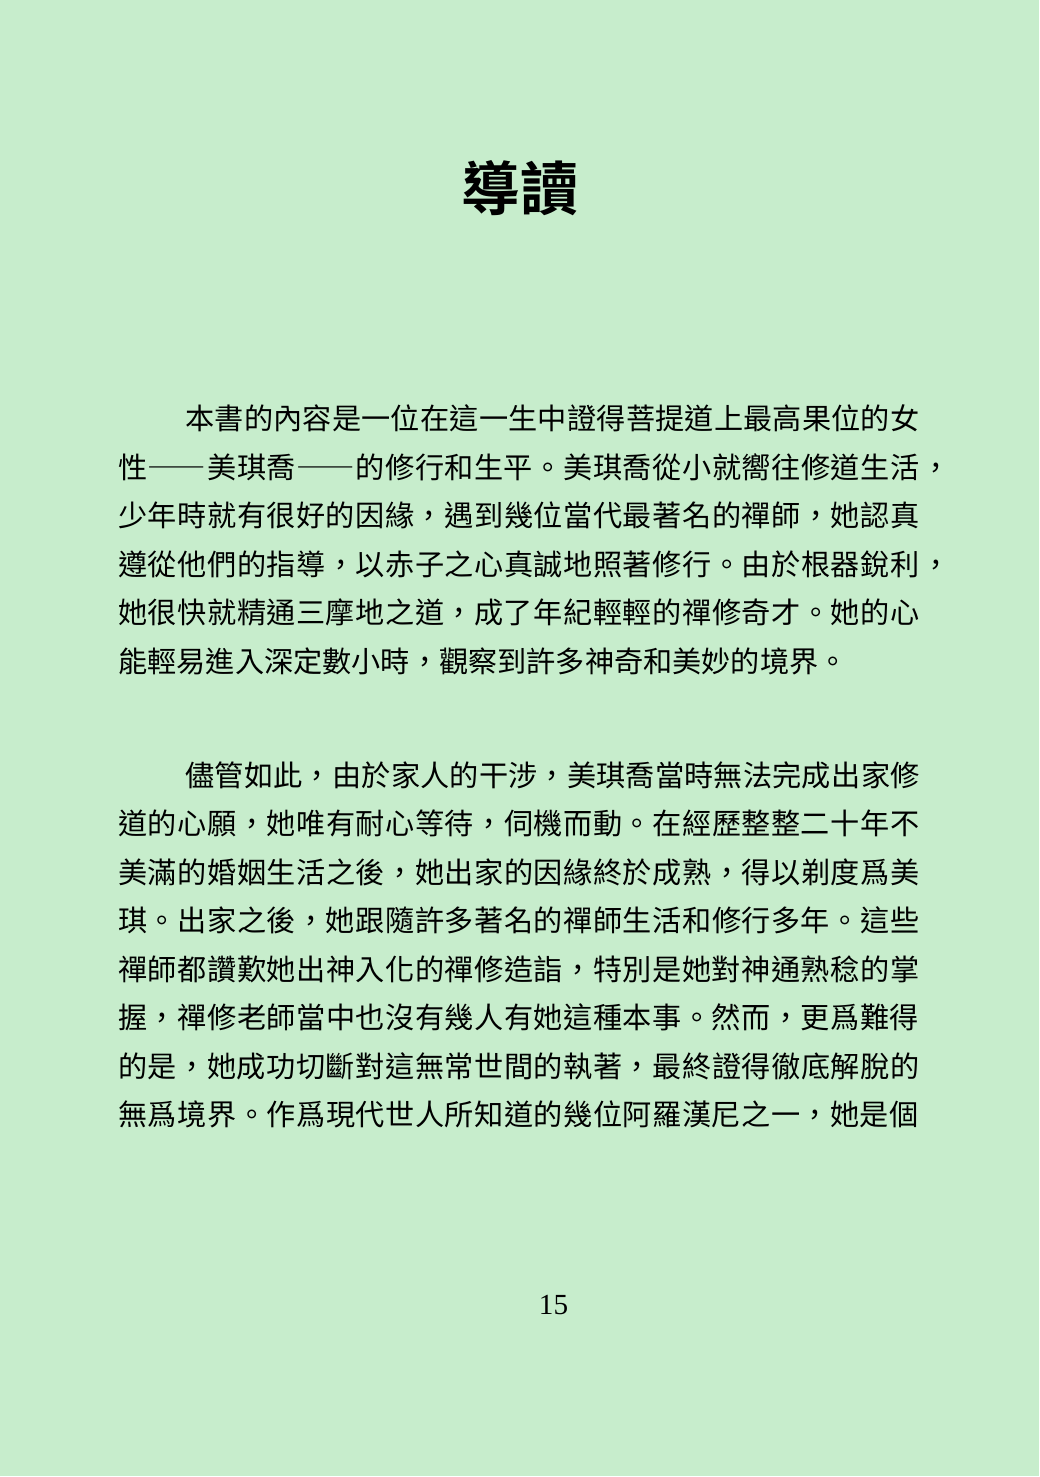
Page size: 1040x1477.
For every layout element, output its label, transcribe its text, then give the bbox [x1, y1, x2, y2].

text 本書的內容是一位在這一生中證得菩提道上最高果位的女性——美琪喬——的修行和生平。美琪喬從小就嚮往修道生活，少年時就有很好的因緣，遇到幾位當代最著名的禪師，她認真遵從他們的指導，以赤子之心真誠地照著修行。由於根器銳利，她很快就精通三摩地之道，成了年紀輕輕的禪修奇才。她的心能輕易進入深定數小時，觀察到許多神奇和美妙的境界。 [118, 396, 921, 681]
subtitle 導讀 [118, 143, 921, 228]
text 儘管如此，由於家人的干涉，美琪喬當時無法完成出家修道的心願，她唯有耐心等待，伺機而動。在經歷整整二十年不美滿的婚姻生活之後，她出家的因緣終於成熟，得以剃度爲美琪。出家之後，她跟隨許多著名的禪師生活和修行多年。這些禪師都讚歎她出神入化的禪修造詣，特別是她對神通熟稔的掌握，禪修老師當中也沒有幾人有她這種本事。然而，更爲難得的是，她成功切斷對這無常世間的執著，最終證得徹底解脫的無爲境界。作爲現代世人所知道的幾位阿羅漢尼之一，她是個 [118, 752, 921, 1134]
